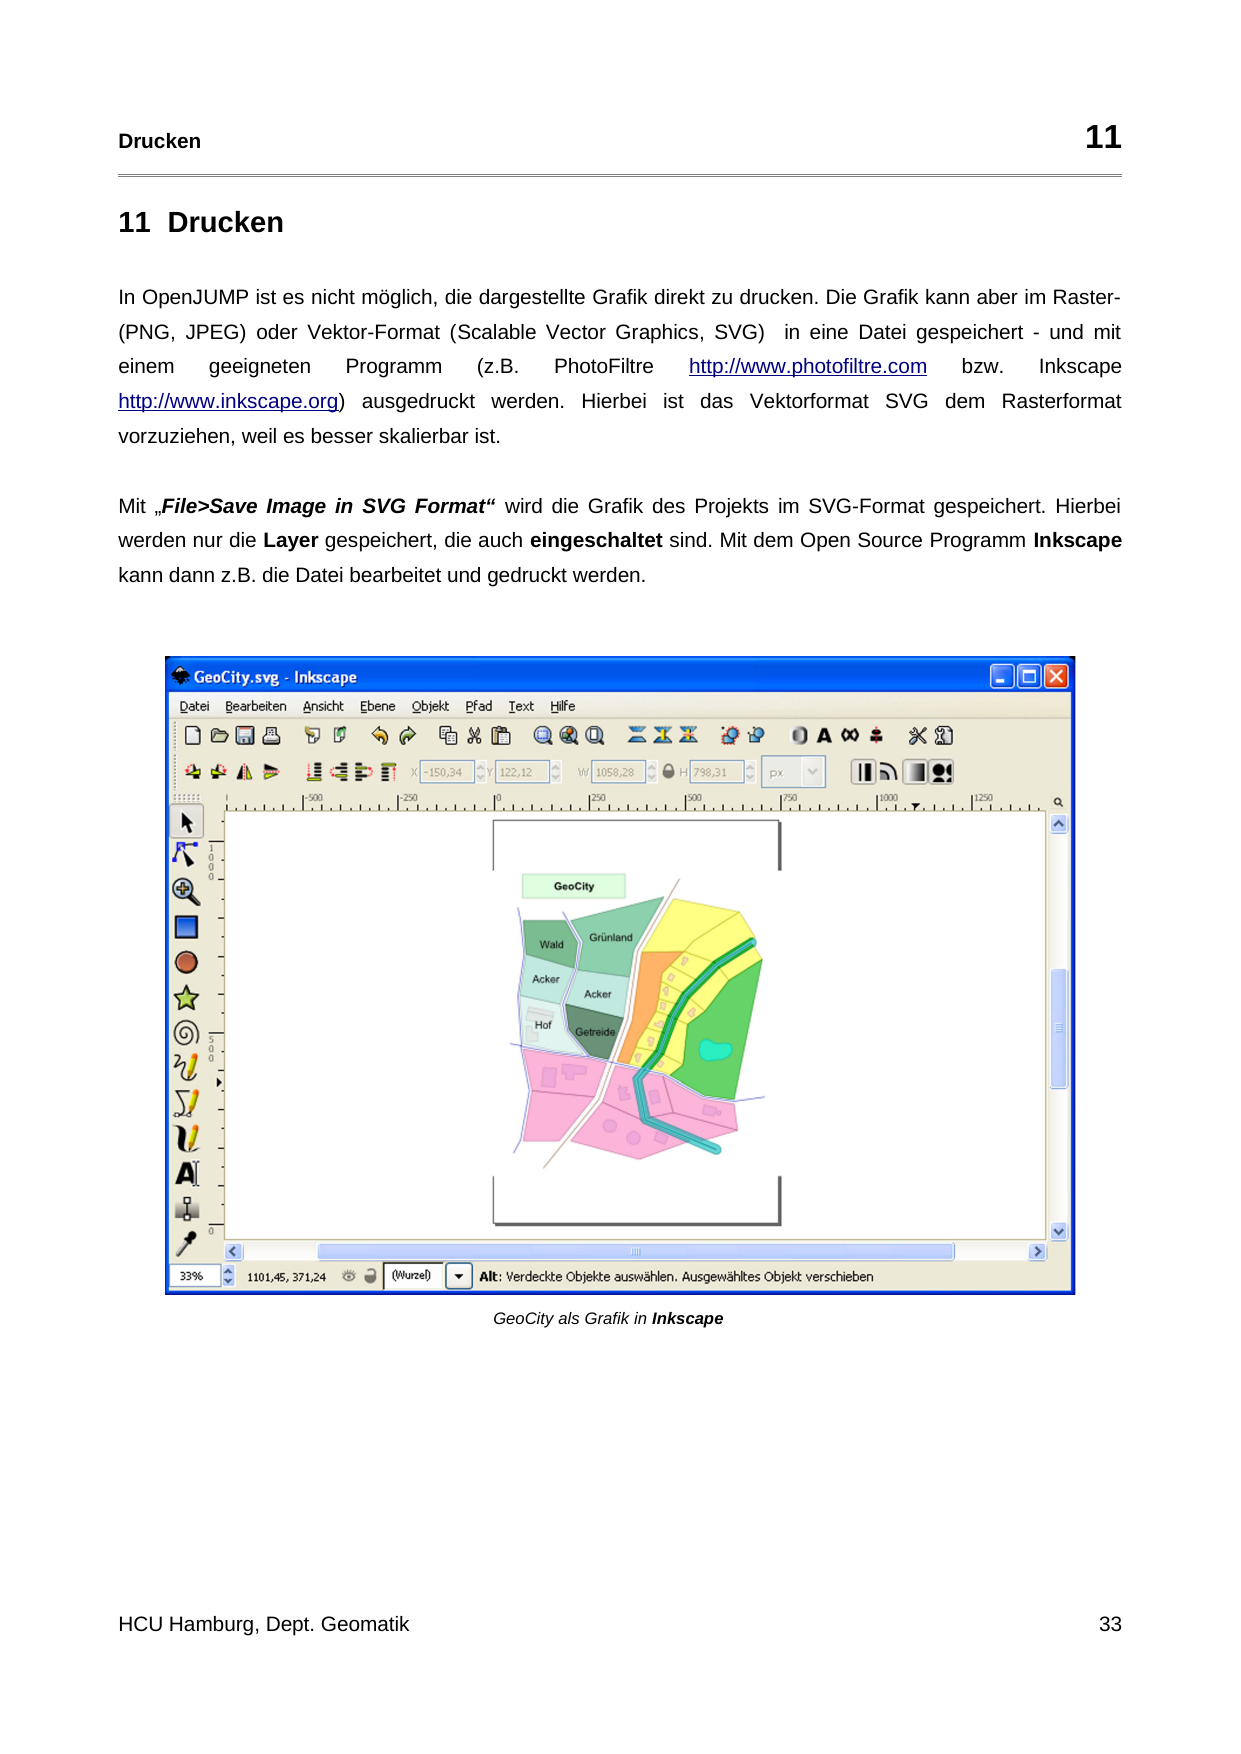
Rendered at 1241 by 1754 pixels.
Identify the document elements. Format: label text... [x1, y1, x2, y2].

subtitle Drucken [118, 206, 1122, 238]
text In OpenJUMP ist es nicht möglich, die dargestellte Grafik direkt zu drucken. Die Grafik kann aber im Raster- (PNG, JPEG) oder Vektor-Format (Scalable Vector Graphics, SVG) in eine Datei gespeichert - und mit einem geeigneten Programm (z.B. PhotoFiltre http://www.photofiltre.com bzw. Inkscape http://www.inkscape.org) ausgedruckt werden. Hierbei ist das Vektorformat SVG dem Rasterformat vorzuziehen, weil es besser skalierbar ist. [118, 286, 1122, 448]
text GeoCity als Grafik in Inkscape [118, 668, 1122, 1329]
picture [165, 656, 1076, 1295]
text Mit „File>Save Image in SVG Format“ wird die Grafik des Projekts im SVG-Format gespeichert. Hierbei werden nur die Layer gespeichert, die auch eingeschaltet sind. Mit dem Open Source Programm Inkscape kann dann z.B. die Datei bearbeitet und gedruckt werden. [118, 494, 1122, 587]
